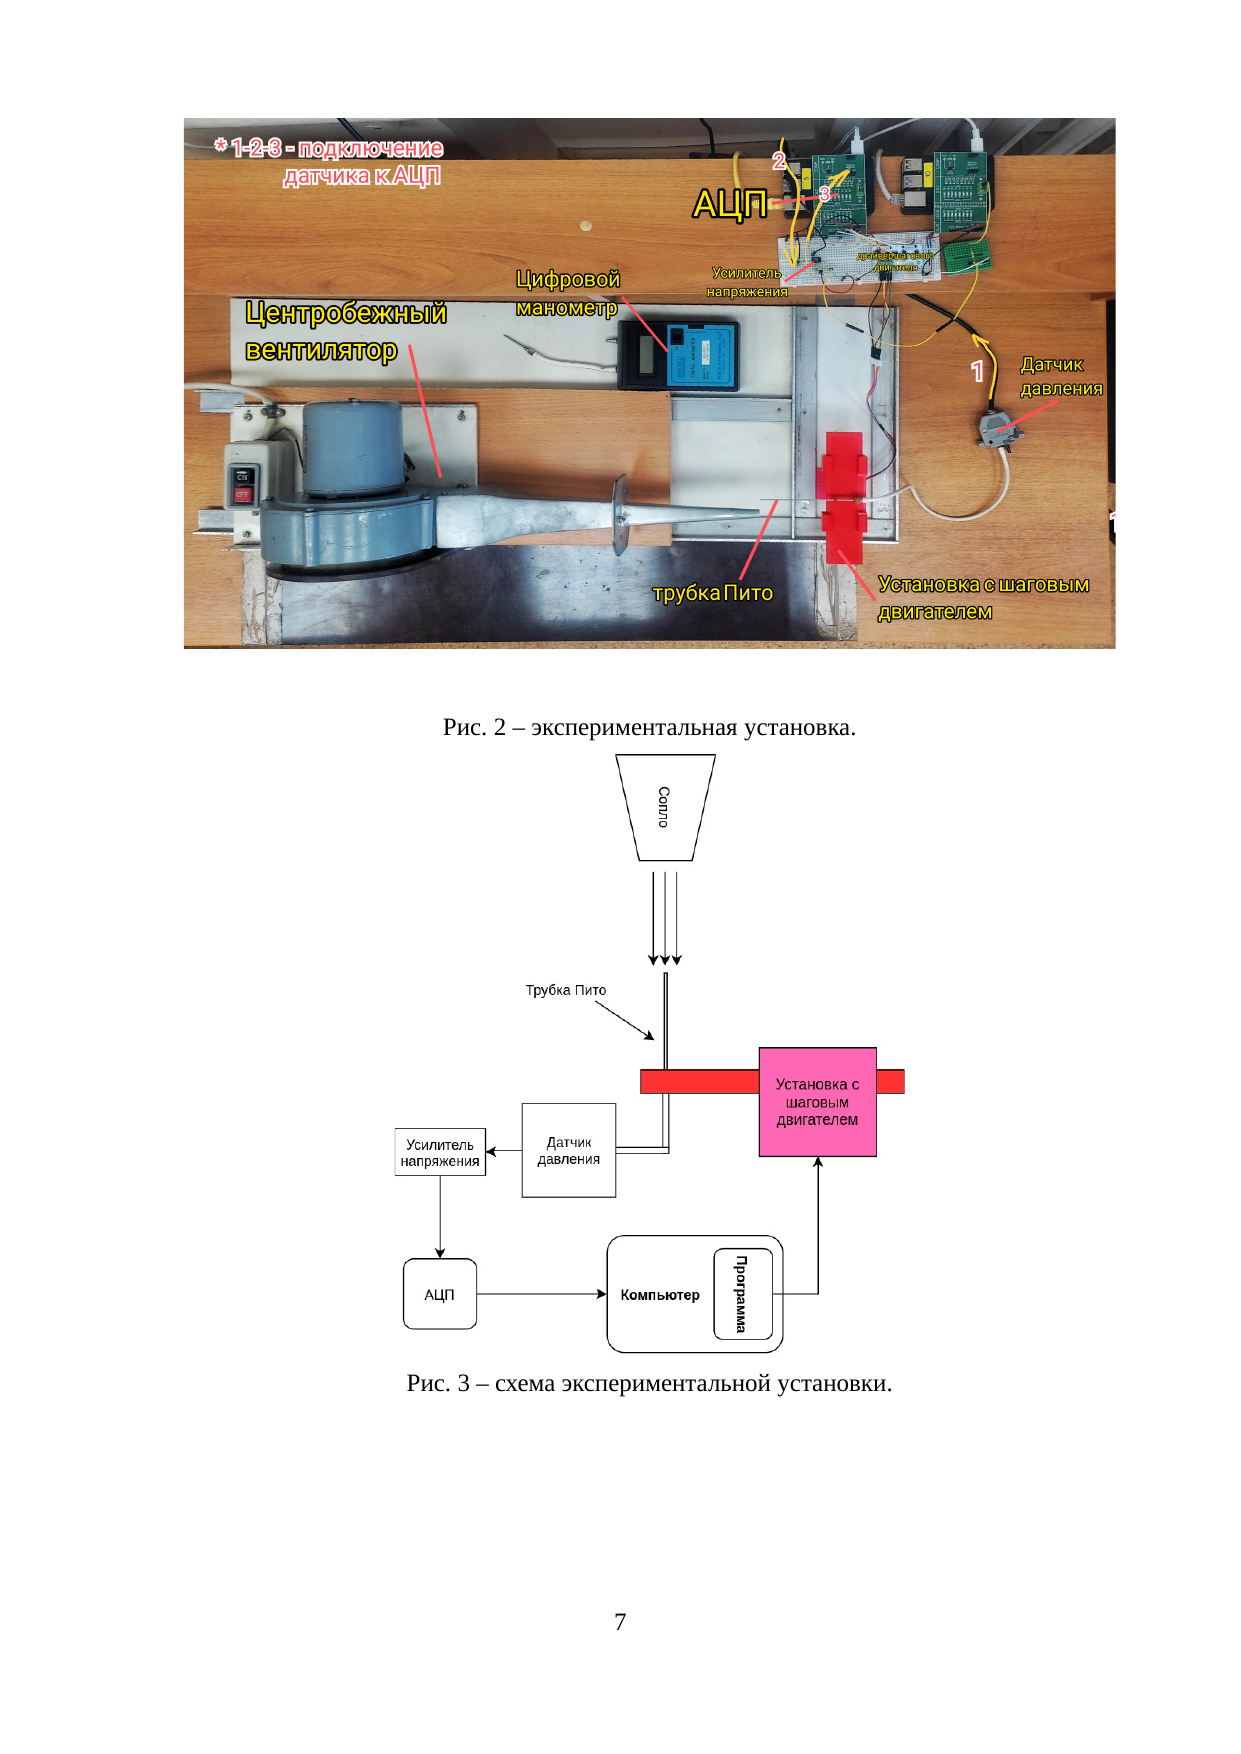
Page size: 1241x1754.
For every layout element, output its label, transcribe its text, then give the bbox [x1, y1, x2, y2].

text Рис. 2 – экспериментальная установка. [118, 712, 1122, 740]
text Рис. 3 – схема экспериментальной установки. [118, 1368, 1122, 1397]
picture [394, 754, 905, 1354]
picture [183, 118, 1116, 649]
